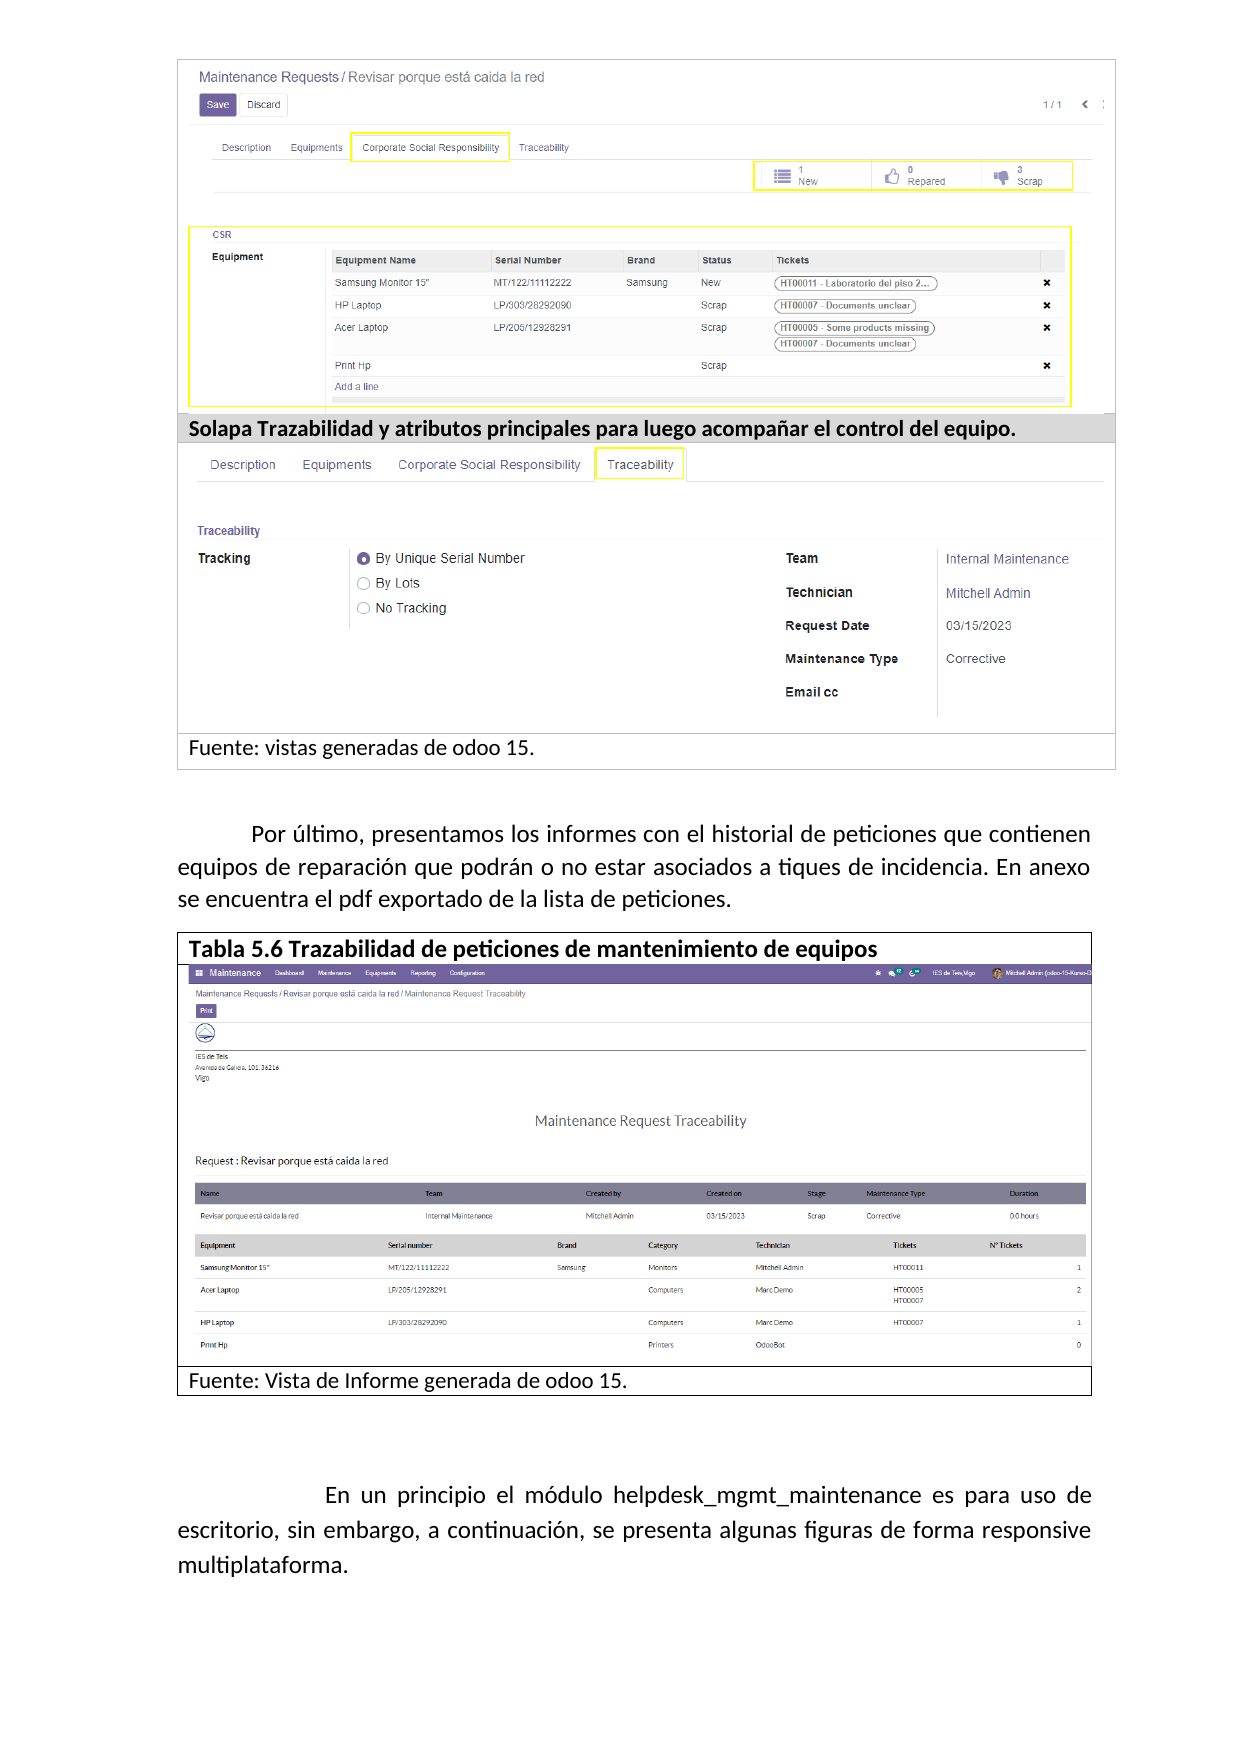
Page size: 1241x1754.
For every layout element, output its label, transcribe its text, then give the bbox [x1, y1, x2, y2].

table_cell [178, 60, 188, 413]
list En un principio el módulo helpdesk_mgmt_maintenance es para uso de escritorio, sin embargo, a continuación, se presenta algunas figuras de forma responsive multiplataforma. [177, 1479, 1093, 1580]
table_cell [178, 965, 188, 1366]
table_cell Fuente: vistas generadas de odoo 15. [178, 734, 1115, 768]
table_header Tabla 5.6 Trazabilidad de peticiones de mantenimiento de equipos [178, 933, 1091, 964]
table_cell [1104, 443, 1115, 732]
table_cell Fuente: Vista de Informe generada de odoo 15. [178, 1367, 1091, 1394]
table_cell [1104, 60, 1115, 413]
table_cell Solapa Trazabilidad y atributos principales para luego acompañar el control del equipo. [178, 414, 1115, 442]
text Por último, presentamos los informes con el historial de peticiones que contienen equipos de reparación que podrán o no estar asociados a tiques de incidencia. En anexo se encuentra el pdf exportado de la lista de peticiones. [177, 818, 1093, 914]
table_cell [178, 443, 188, 732]
